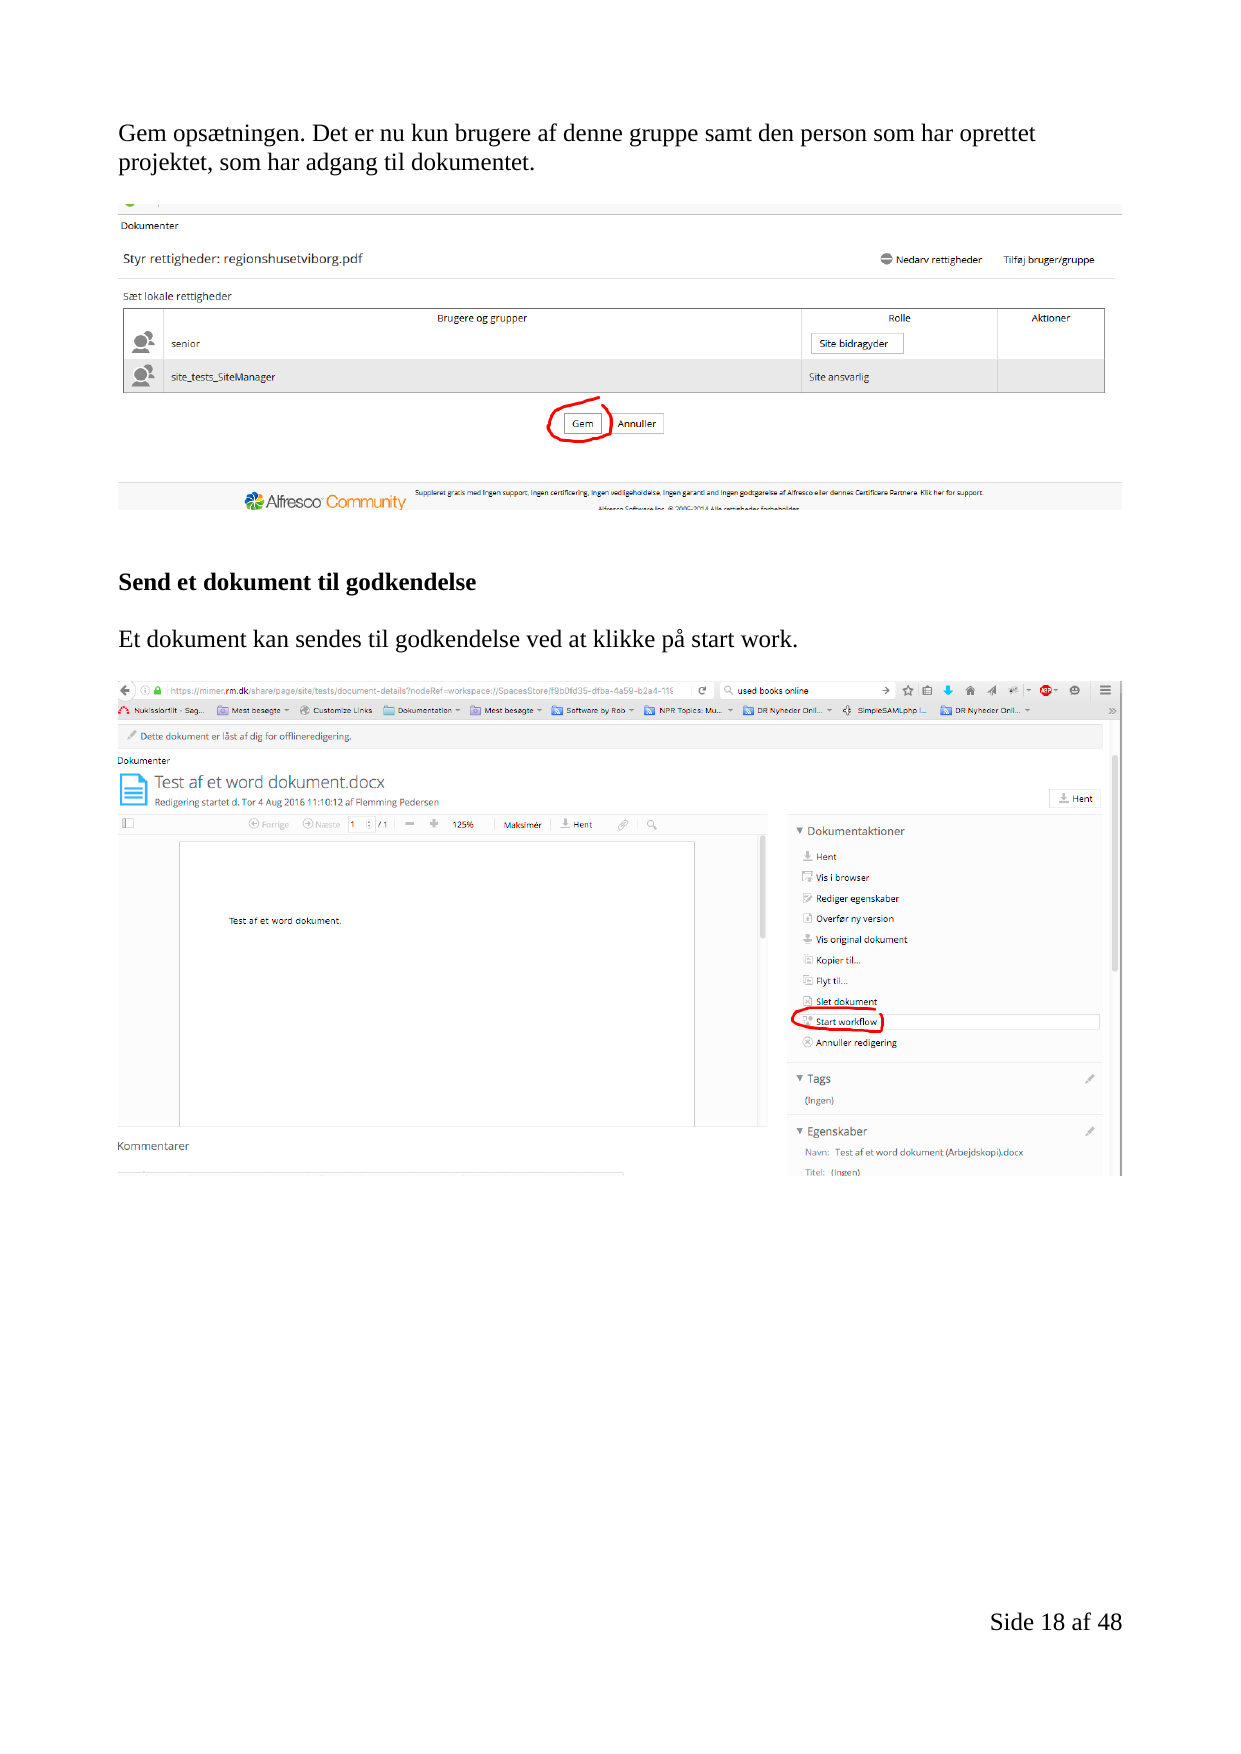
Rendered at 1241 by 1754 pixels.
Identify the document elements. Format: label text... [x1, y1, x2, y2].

text Gem opsætningen. Det er nu kun brugere af denne gruppe samt den person som har oprettet projektet, som har adgang til dokumentet. [118, 118, 1122, 176]
text Et dokument kan sendes til godkendelse ved at klikke på start work. [118, 624, 1122, 653]
picture [118, 204, 1123, 510]
subtitle Send et dokument til godkendelse [118, 567, 1122, 596]
picture [118, 681, 1123, 1176]
